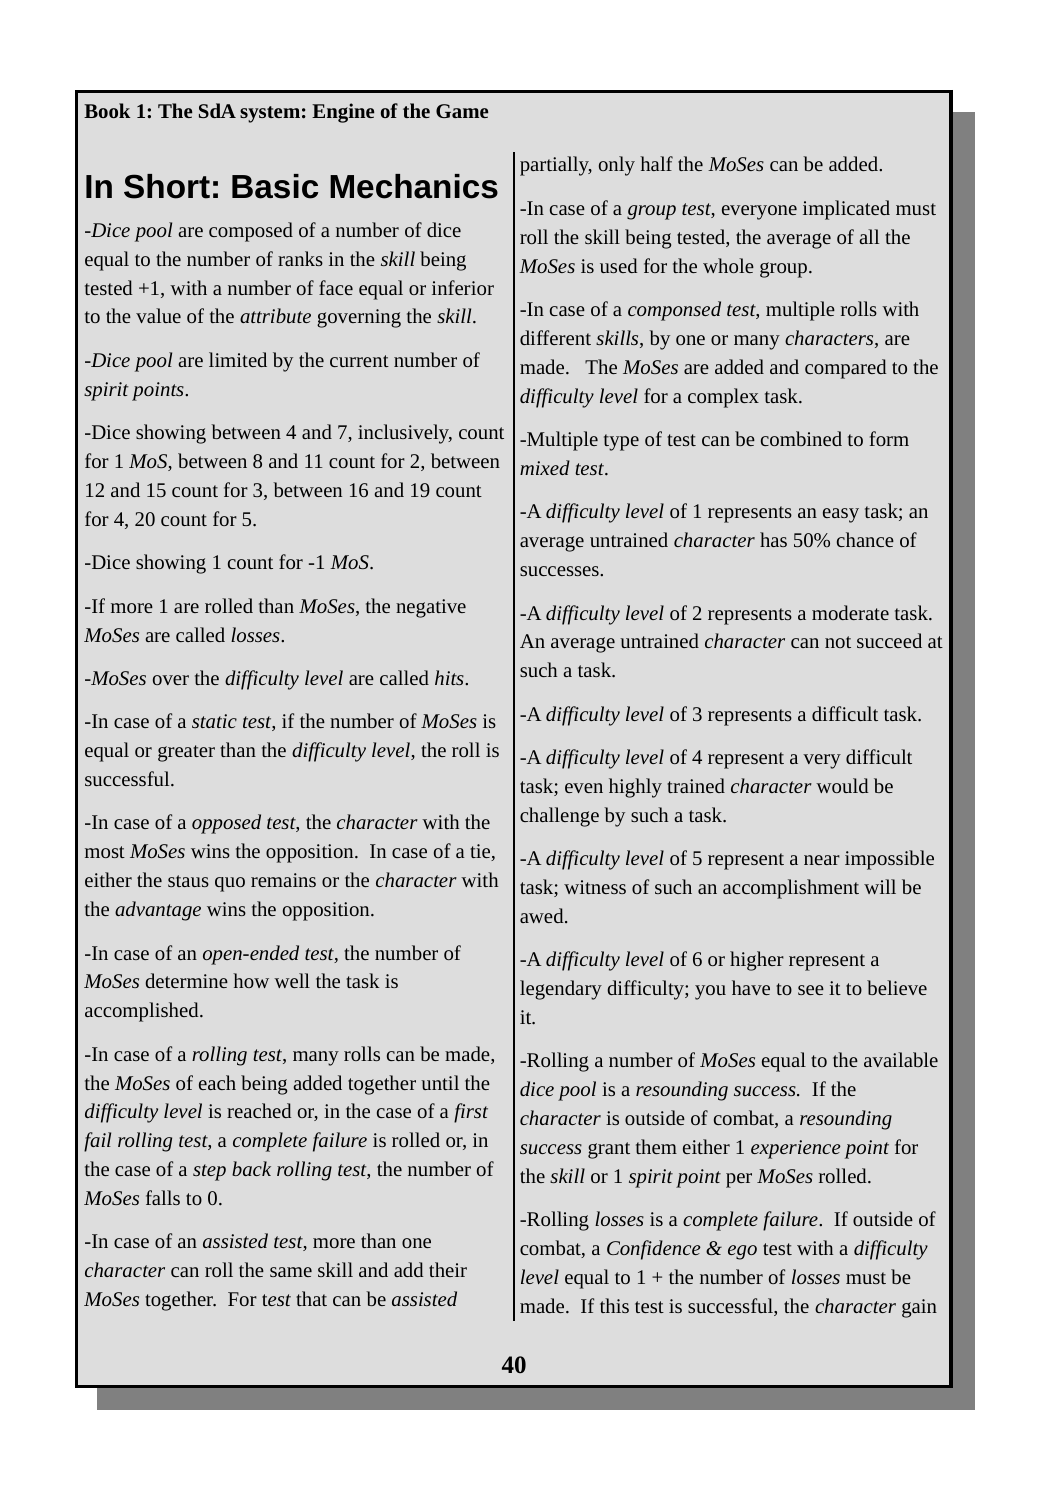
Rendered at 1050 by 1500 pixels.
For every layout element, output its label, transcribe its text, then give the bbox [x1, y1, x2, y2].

text -A difficulty level of 6 or higher represent a legendary difficulty; you have to see it to believe it. [519, 947, 943, 1029]
text -In case of a static test, if the number of MoSes is equal or greater than the difficulty level, the roll is successful. [84, 709, 508, 791]
text -MoSes over the difficulty level are called hits. [84, 666, 508, 690]
text partially, only half the MoSes can be added. [519, 152, 943, 176]
text -Dice showing 1 count for -1 MoS. [84, 550, 508, 574]
text -In case of a rolling test, many rolls can be made, the MoSes of each being added together until the difficulty level is reached or, in the case of a first fail rolling test, a complete failure is rolled or, in the case of a step back rolling test, the number of MoSes falls to 0. [84, 1042, 508, 1210]
text -Dice pool are limited by the current number of spirit points. [84, 348, 508, 401]
text -A difficulty level of 2 represents a moderate task. An average untrained character can not succeed at such a task. [519, 600, 943, 682]
text -A difficulty level of 1 represents an easy task; an average untrained character has 50% chance of successes. [519, 499, 943, 581]
text -In case of a opposed test, the character with the most MoSes wins the opposition. In case of a tie, either the staus quo remains or the character with the advantage wins the opposition. [84, 811, 508, 921]
text -A difficulty level of 3 represents a difficult task. [519, 702, 943, 726]
text -A difficulty level of 5 represent a near impossible task; witness of such an accomplishment will be awed. [519, 846, 943, 928]
subtitle In Short: Basic Mechanics [84, 167, 508, 205]
text -If more 1 are rolled than MoSes, the negative MoSes are called losses. [84, 594, 508, 647]
text -In case of a componsed test, multiple rolls with different skills, by one or many characters, are made. The MoSes are added and compared to the difficulty level for a complex task. [519, 297, 943, 408]
text -Rolling a number of MoSes equal to the available dice pool is a resounding success. If the character is outside of combat, a resounding success grant them either 1 experience point for the skill or 1 spirit point per MoSes rolled. [519, 1048, 943, 1188]
text -A difficulty level of 4 represent a very difficult task; even highly trained character would be challenge by such a task. [519, 745, 943, 827]
text -In case of an open-ended test, the number of MoSes determine how well the task is accomplished. [84, 941, 508, 1022]
text -Dice showing between 4 and 7, inclusively, count for 1 MoS, between 8 and 11 count for 2, between 12 and 15 count for 3, between 16 and 19 count for 4, 20 count for 5. [84, 420, 508, 531]
text -In case of an assisted test, more than one character can roll the same skill and add their MoSes together. For test that can be assisted [84, 1229, 508, 1311]
text -Dice pool are composed of a number of dice equal to the number of ranks in the skill being tested +1, with a number of face equal or inferior to the value of the attribute governing the skill. [84, 218, 508, 328]
text -In case of a group test, everyone implicated must roll the skill being tested, the average of all the MoSes is used for the whole group. [519, 196, 943, 278]
text -Multiple type of test can be combined to form mixed test. [519, 427, 943, 480]
text -Rolling losses is a complete failure. If outside of combat, a Confidence & ego test with a difficulty level equal to 1 + the number of losses must be made. If this test is successful, the character gain [519, 1207, 943, 1318]
